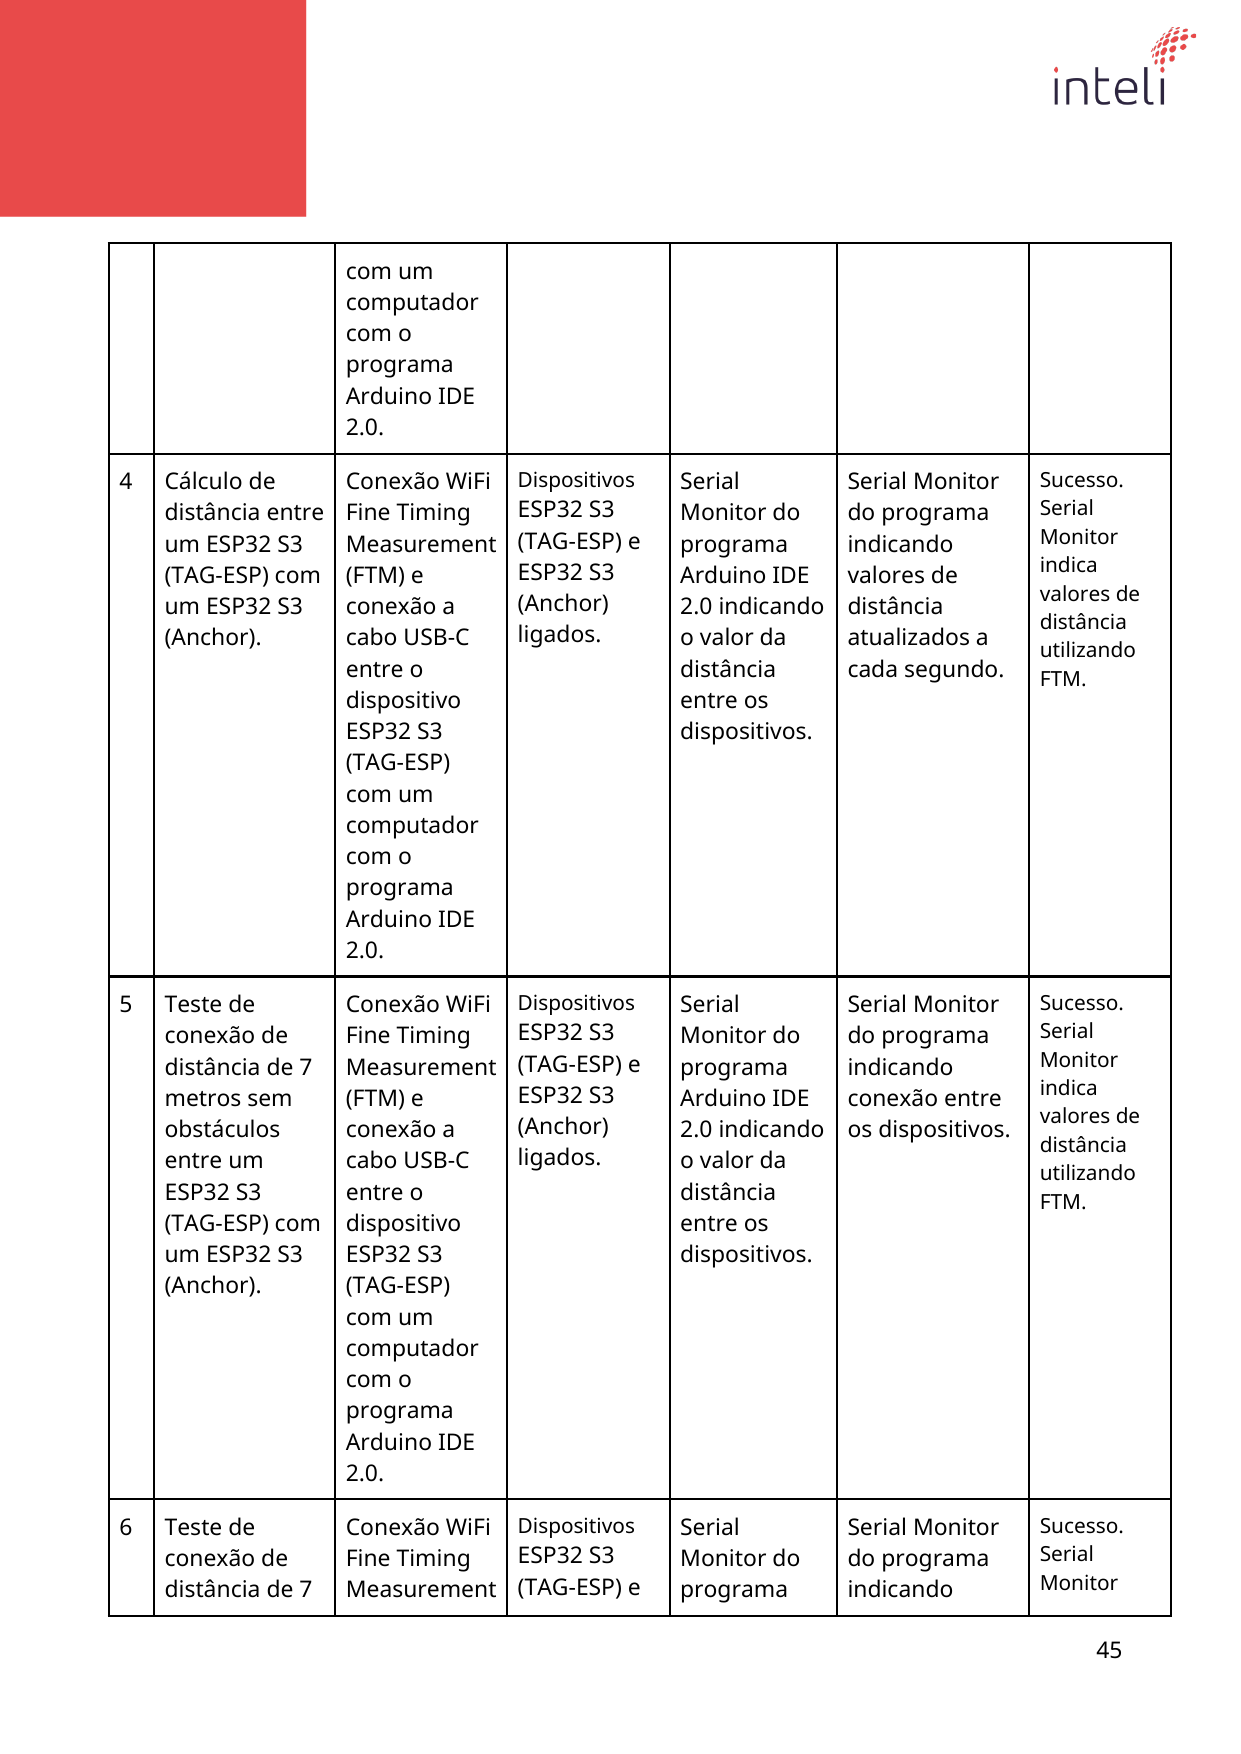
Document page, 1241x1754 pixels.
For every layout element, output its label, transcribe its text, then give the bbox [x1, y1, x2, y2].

table_cell [155, 244, 334, 452]
table_cell [110, 244, 153, 452]
table_cell Conexão WiFi Fine Timing Measurement (FTM) e conexão a cabo USB-C entre o dispositivo ESP32 S3 (TAG-ESP) com um computador com o programa Arduino IDE 2.0. [336, 978, 506, 1498]
table_cell Teste de conexão de distância de 7 metros sem obstáculos entre um ESP32 S3 (TAG-ESP) com um ESP32 S3 (Anchor). [155, 978, 334, 1498]
table_cell Sucesso. Serial Monitor [1030, 1500, 1170, 1615]
table_cell com um computador com o programa Arduino IDE 2.0. [336, 244, 506, 452]
table_cell 4 [110, 455, 153, 975]
table_cell [1030, 244, 1170, 452]
picture [1054, 27, 1197, 105]
table_cell Serial Monitor do programa Arduino IDE 2.0 indicando o valor da distância entre os dispositivos. [671, 455, 836, 975]
table_cell Conexão WiFi Fine Timing Measurement [336, 1500, 506, 1615]
table_cell Serial Monitor do programa Arduino IDE 2.0 indicando o valor da distância entre os dispositivos. [671, 978, 836, 1498]
table_cell Serial Monitor do programa indicando [838, 1500, 1028, 1615]
table_cell Serial Monitor do programa [671, 1500, 836, 1615]
table_cell [838, 244, 1028, 452]
table_cell Sucesso. Serial Monitor indica valores de distância utilizando FTM. [1030, 455, 1170, 975]
table_cell Serial Monitor do programa indicando valores de distância atualizados a cada segundo. [838, 455, 1028, 975]
table_cell Dispositivos ESP32 S3 (TAG-ESP) e ESP32 S3 (Anchor) ligados. [508, 978, 669, 1498]
table_cell Serial Monitor do programa indicando conexão entre os dispositivos. [838, 978, 1028, 1498]
table_cell Dispositivos ESP32 S3 (TAG-ESP) e ESP32 S3 (Anchor) ligados. [508, 455, 669, 975]
table_cell [508, 244, 669, 452]
table_cell [671, 244, 836, 452]
table_cell Cálculo de distância entre um ESP32 S3 (TAG-ESP) com um ESP32 S3 (Anchor). [155, 455, 334, 975]
table_cell Sucesso. Serial Monitor indica valores de distância utilizando FTM. [1030, 978, 1170, 1498]
table_cell Teste de conexão de distância de 7 [155, 1500, 334, 1615]
picture [0, 0, 307, 217]
table_cell 6 [110, 1500, 153, 1615]
table_cell Dispositivos ESP32 S3 (TAG-ESP) e [508, 1500, 669, 1615]
table_cell 5 [110, 978, 153, 1498]
table_cell Conexão WiFi Fine Timing Measurement (FTM) e conexão a cabo USB-C entre o dispositivo ESP32 S3 (TAG-ESP) com um computador com o programa Arduino IDE 2.0. [336, 455, 506, 975]
